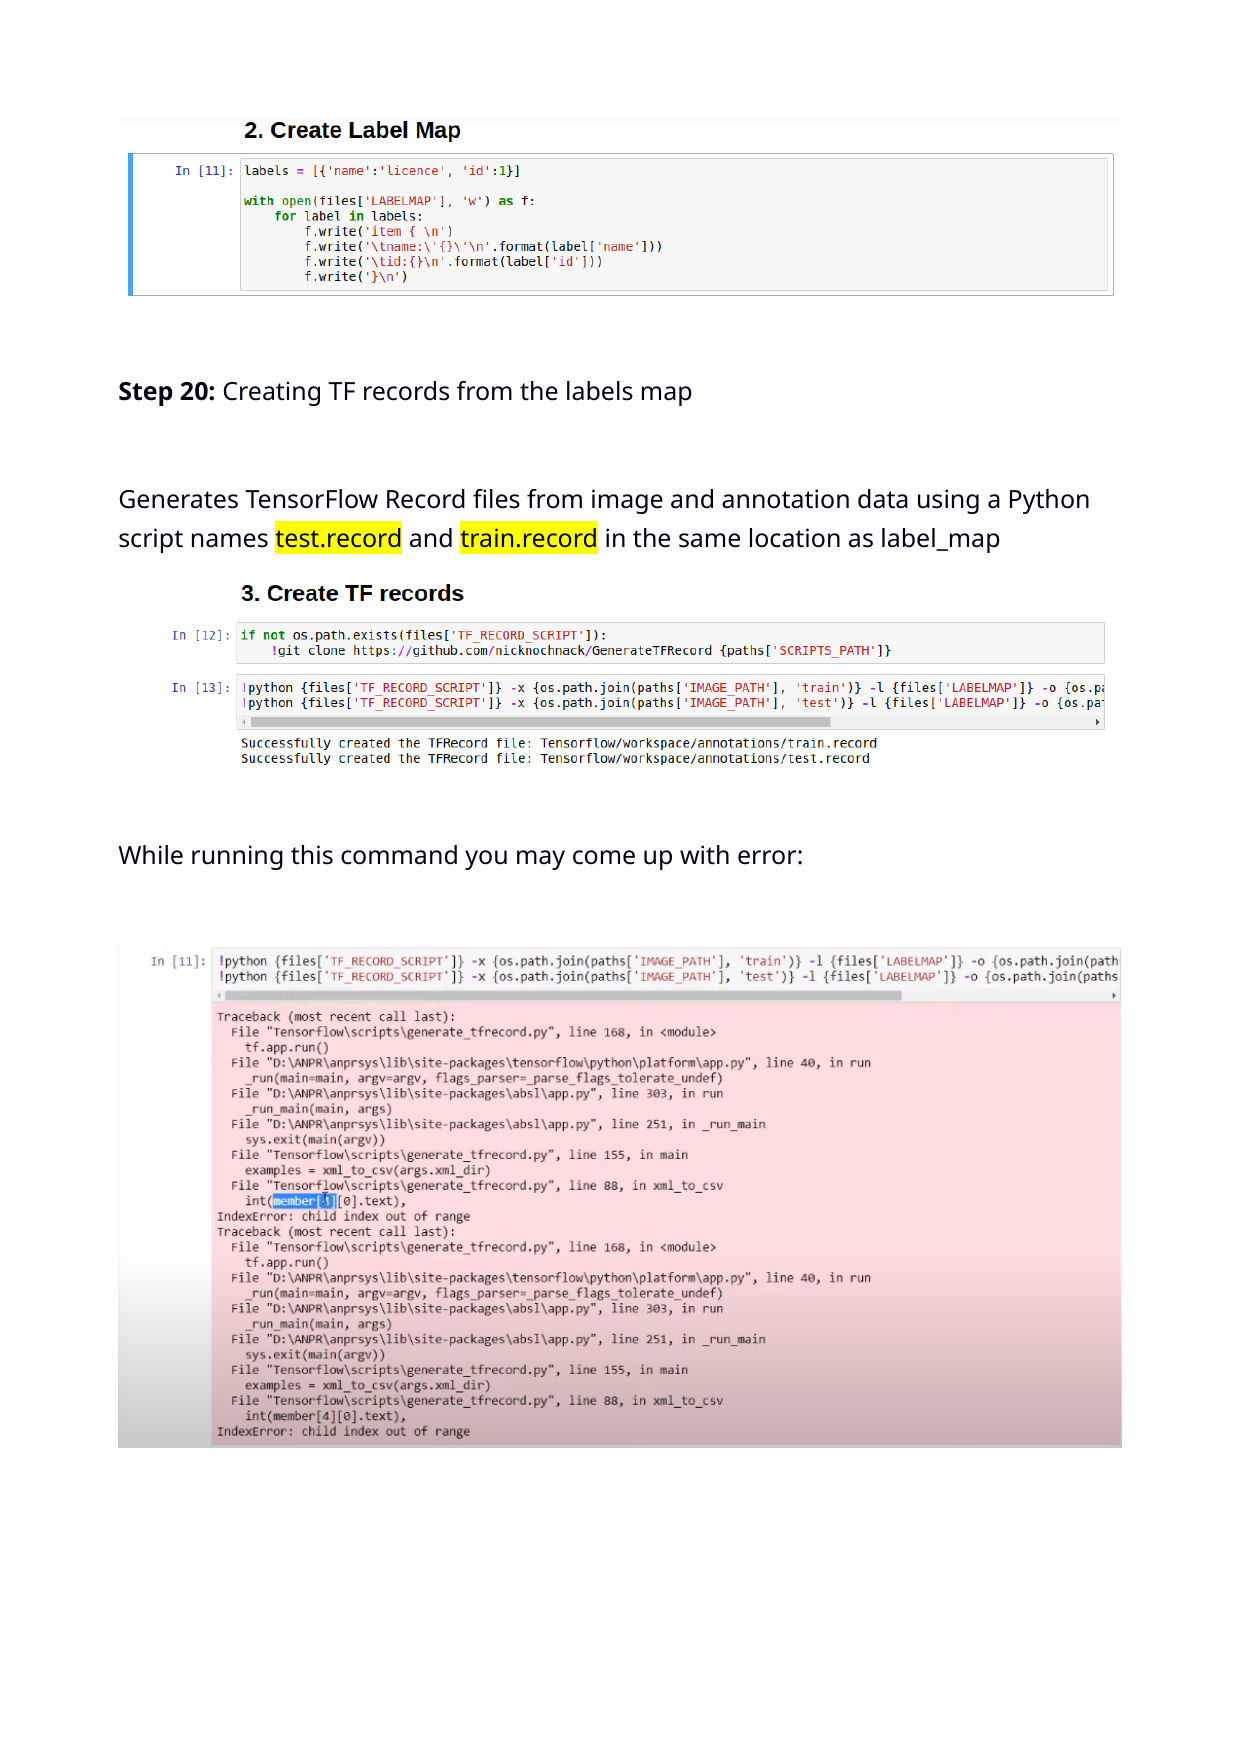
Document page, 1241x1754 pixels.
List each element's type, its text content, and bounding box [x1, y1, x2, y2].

text Step 20: Creating TF records from the labels map [118, 374, 1122, 408]
picture [118, 118, 1123, 315]
text While running this command you may come up with error: [118, 837, 1122, 871]
picture [118, 574, 1123, 772]
text Generates TensorFlow Record files from image and annotation data using a Python script names test.record and train.record in the same location as label_map [118, 481, 1122, 554]
picture [118, 944, 1123, 1448]
